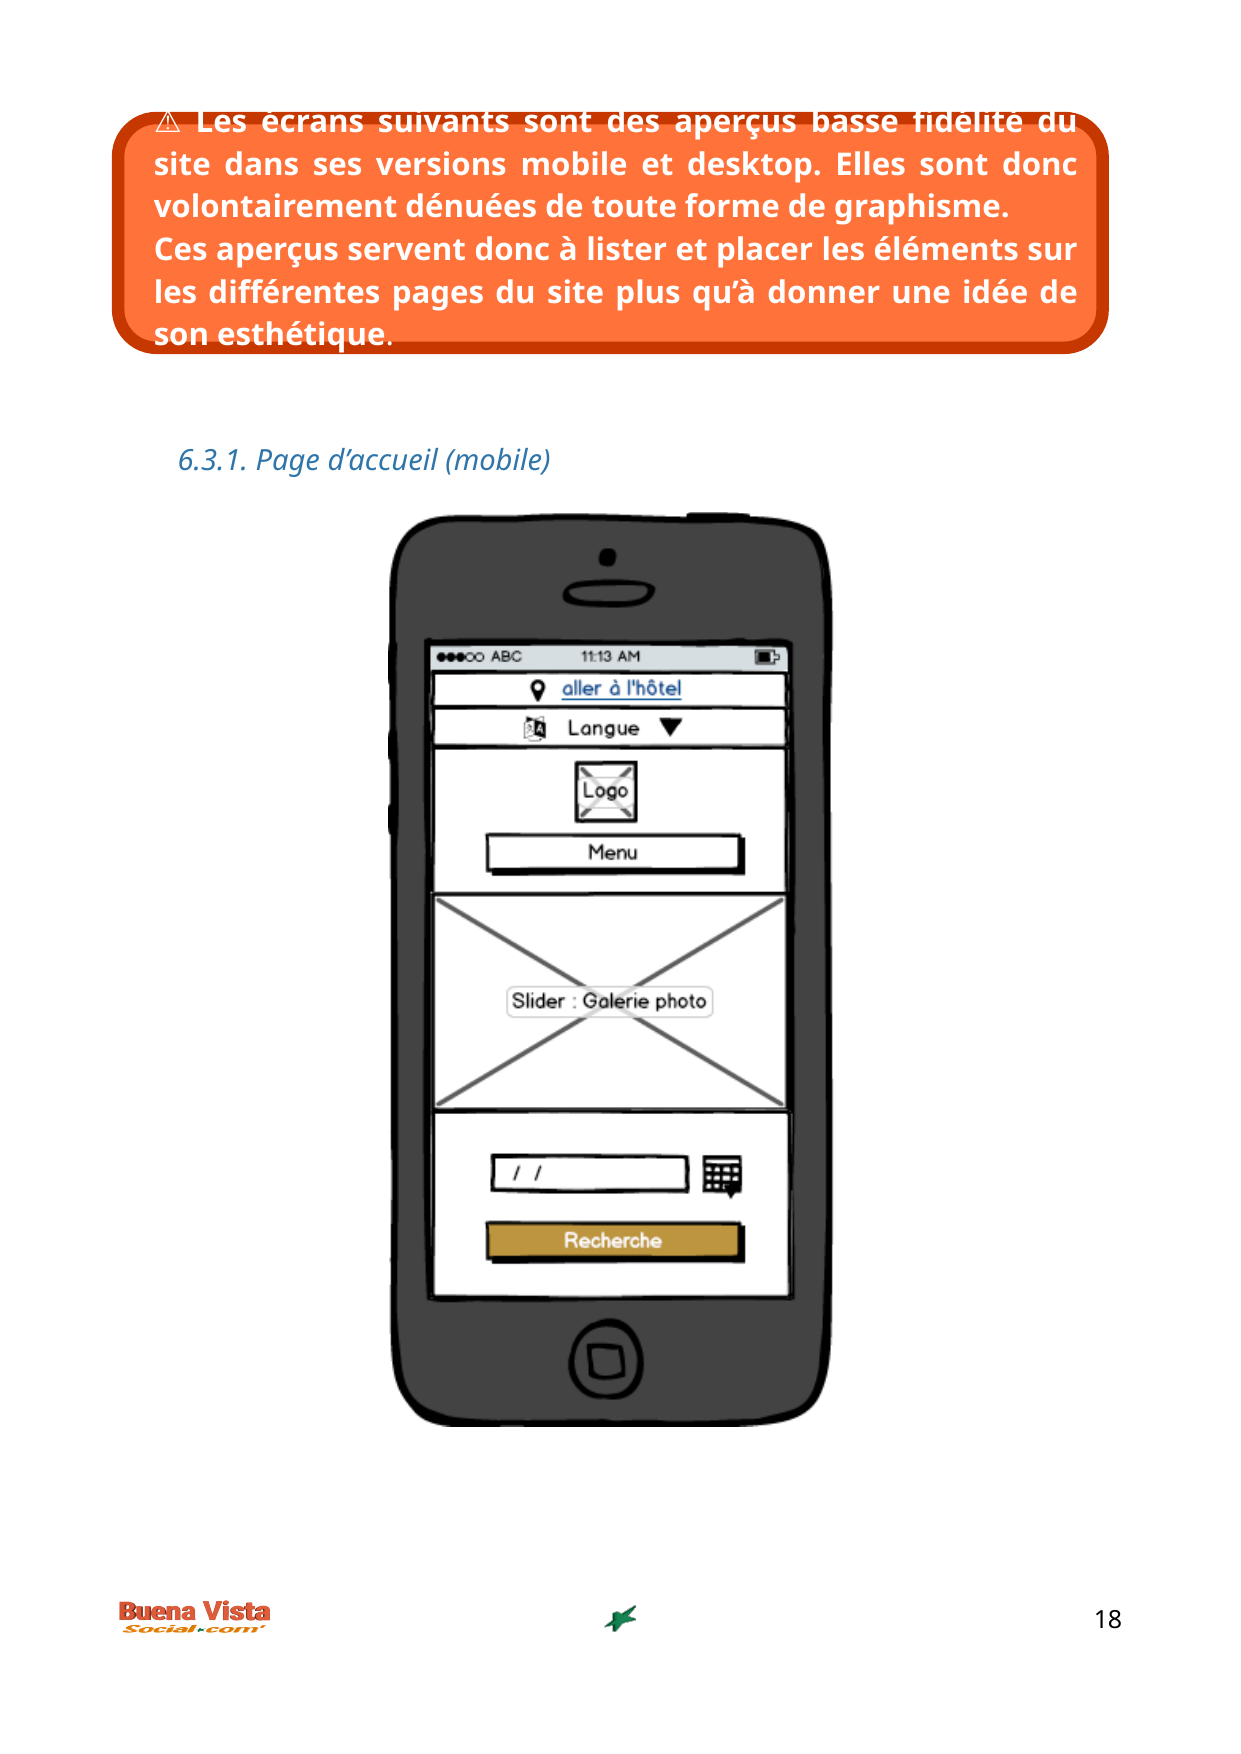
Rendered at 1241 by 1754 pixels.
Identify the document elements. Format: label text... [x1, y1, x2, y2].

picture [118, 1600, 271, 1637]
picture [604, 1603, 636, 1636]
picture [388, 512, 834, 1427]
subtitle 6.3.1. Page d’accueil (mobile) [177, 439, 1122, 479]
